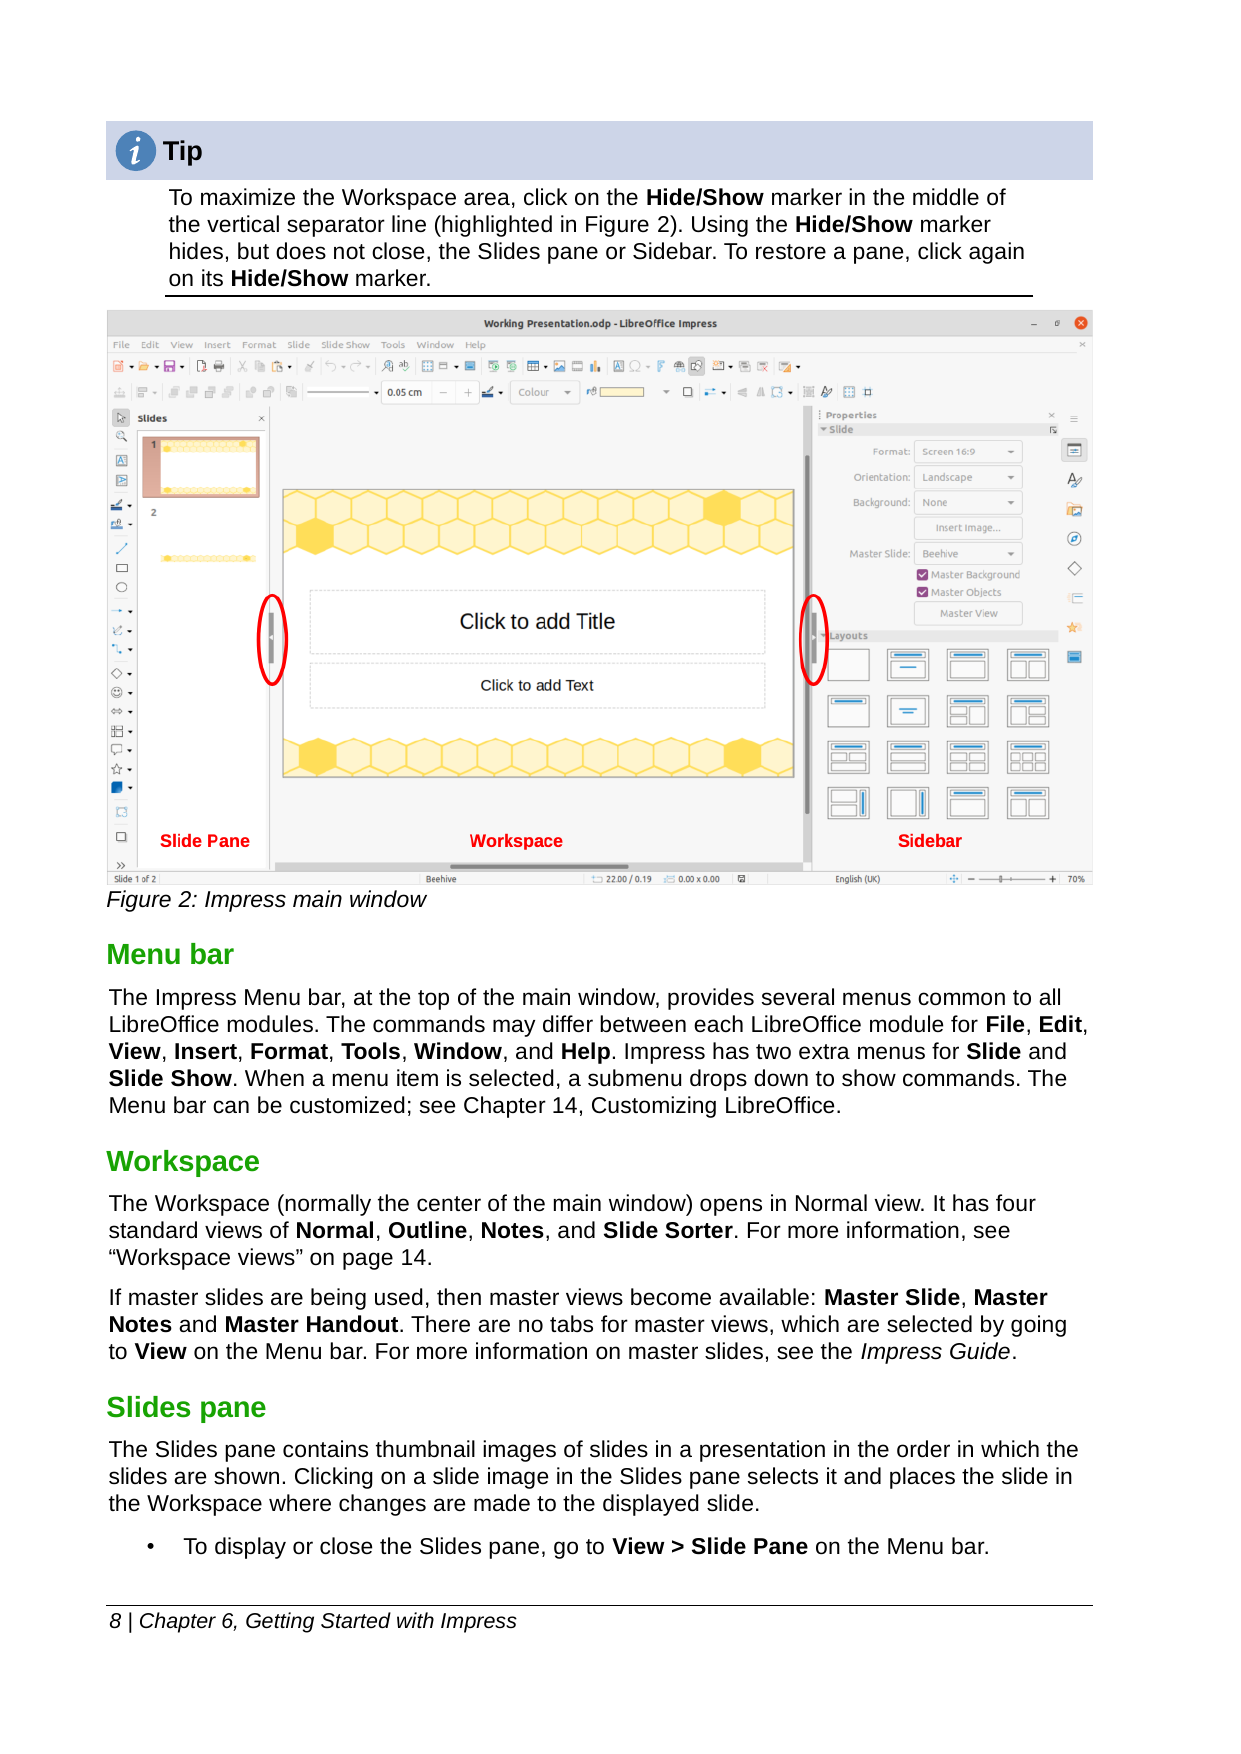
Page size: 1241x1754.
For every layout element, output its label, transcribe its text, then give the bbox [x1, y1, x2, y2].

subtitle Menu bar [106, 937, 1093, 971]
text The Impress Menu bar, at the top of the main window, provides several menus common to all LibreOffice modules. The commands may differ between each LibreOffice module for File, Edit, View, Insert, Format, Tools, Window, and Help. Impress has two extra menus for Slide and Slide Show. When a menu item is selected, a submenu drops down to show commands. The Menu bar can be customized; see Chapter 14, Customizing LibreOffice. [108, 983, 1093, 1118]
subtitle Tip [106, 121, 1093, 180]
text The Workspace (normally the center of the main window) opens in Normal view. It has four standard views of Normal, Outline, Notes, and Slide Sorter. For more information, see “Workspace views” on page 13. [108, 1189, 1093, 1271]
text Figure 2: Impress main window [106, 885, 1093, 912]
picture [106, 309, 1093, 885]
text If master slides are being used, then master views become available: Master Slide, Master Notes and Master Handout. There are no tabs for master views, which are selected by going to View on the Menu bar. For more information on master slides, see the Impress Guide. [108, 1283, 1093, 1364]
list To display or close the Slides pane, go to View > Slide Pane on the Menu bar. [144, 1529, 1093, 1562]
text The Slides pane contains thumbnail images of slides in a presentation in the order in which the slides are shown. Clicking on a slide image in the Slides pane selects it and places the slide in the Workspace where changes are made to the displayed slide. [108, 1436, 1093, 1517]
subtitle Slides pane [106, 1389, 1093, 1423]
text To maximize the Workspace area, click on the Hide/Show marker in the middle of the vertical separator line (highlighted in Figure 2). Using the Hide/Show marker hides, but does not close, the Slides pane or Sidebar. To restore a pane, click again on its Hide/Show marker. [165, 180, 1033, 295]
subtitle Workspace [106, 1143, 1093, 1177]
